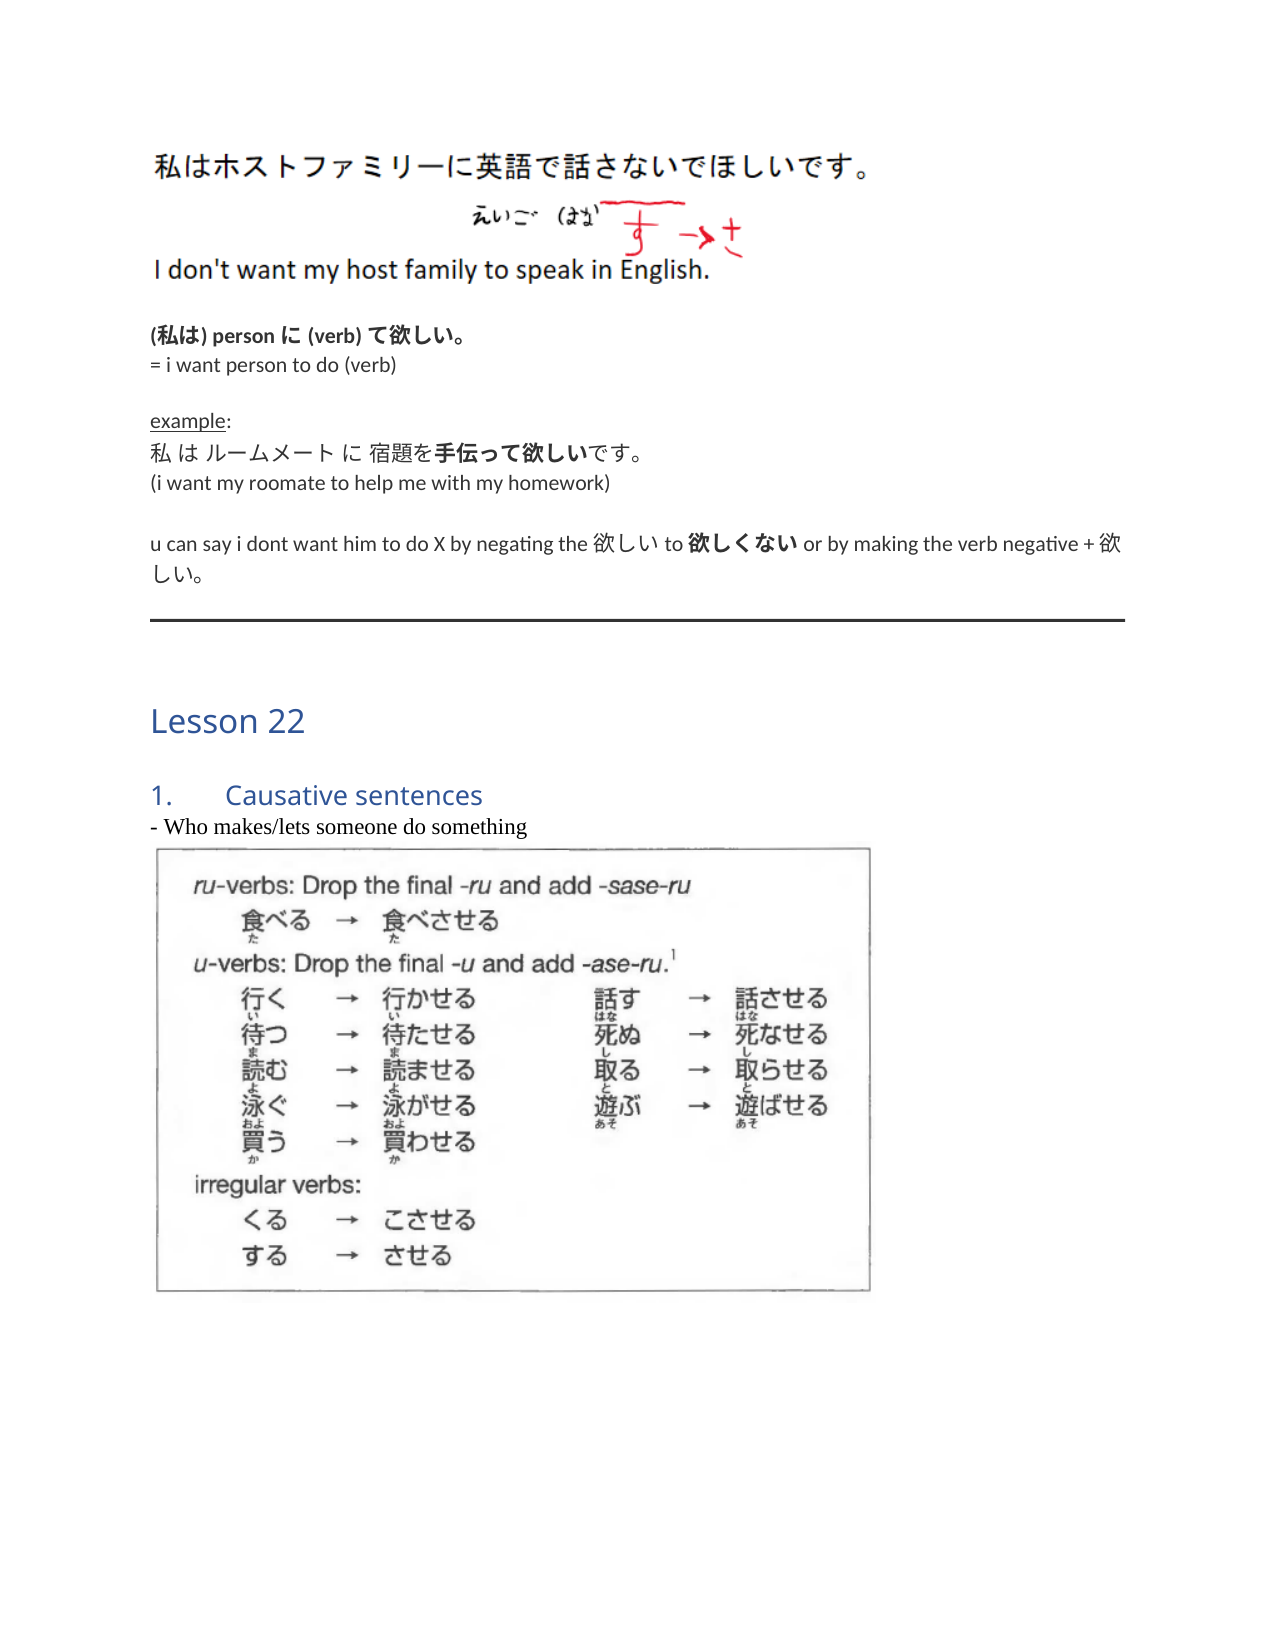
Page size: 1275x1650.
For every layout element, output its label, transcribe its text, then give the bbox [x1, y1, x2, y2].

subtitle Causative sentences [150, 776, 1125, 813]
text = i want person to do (verb) [150, 351, 1125, 378]
text 私 は ルームメート に 宿題を手伝って欲しいです。 [150, 436, 1125, 468]
text - Who makes/lets someone do something [150, 813, 1125, 839]
text example: [150, 408, 1125, 434]
subtitle Lesson 22 [150, 698, 1125, 744]
text (私は) person に (verb) て欲しい。 [150, 318, 1125, 350]
text (i want my roomate to help me with my homework) [150, 469, 1125, 496]
picture [150, 149, 873, 289]
text u can say i dont want him to do X by negating the 欲しい to 欲しくない or by making the verb negative + 欲しい。 [150, 526, 1125, 589]
picture [150, 841, 877, 1303]
